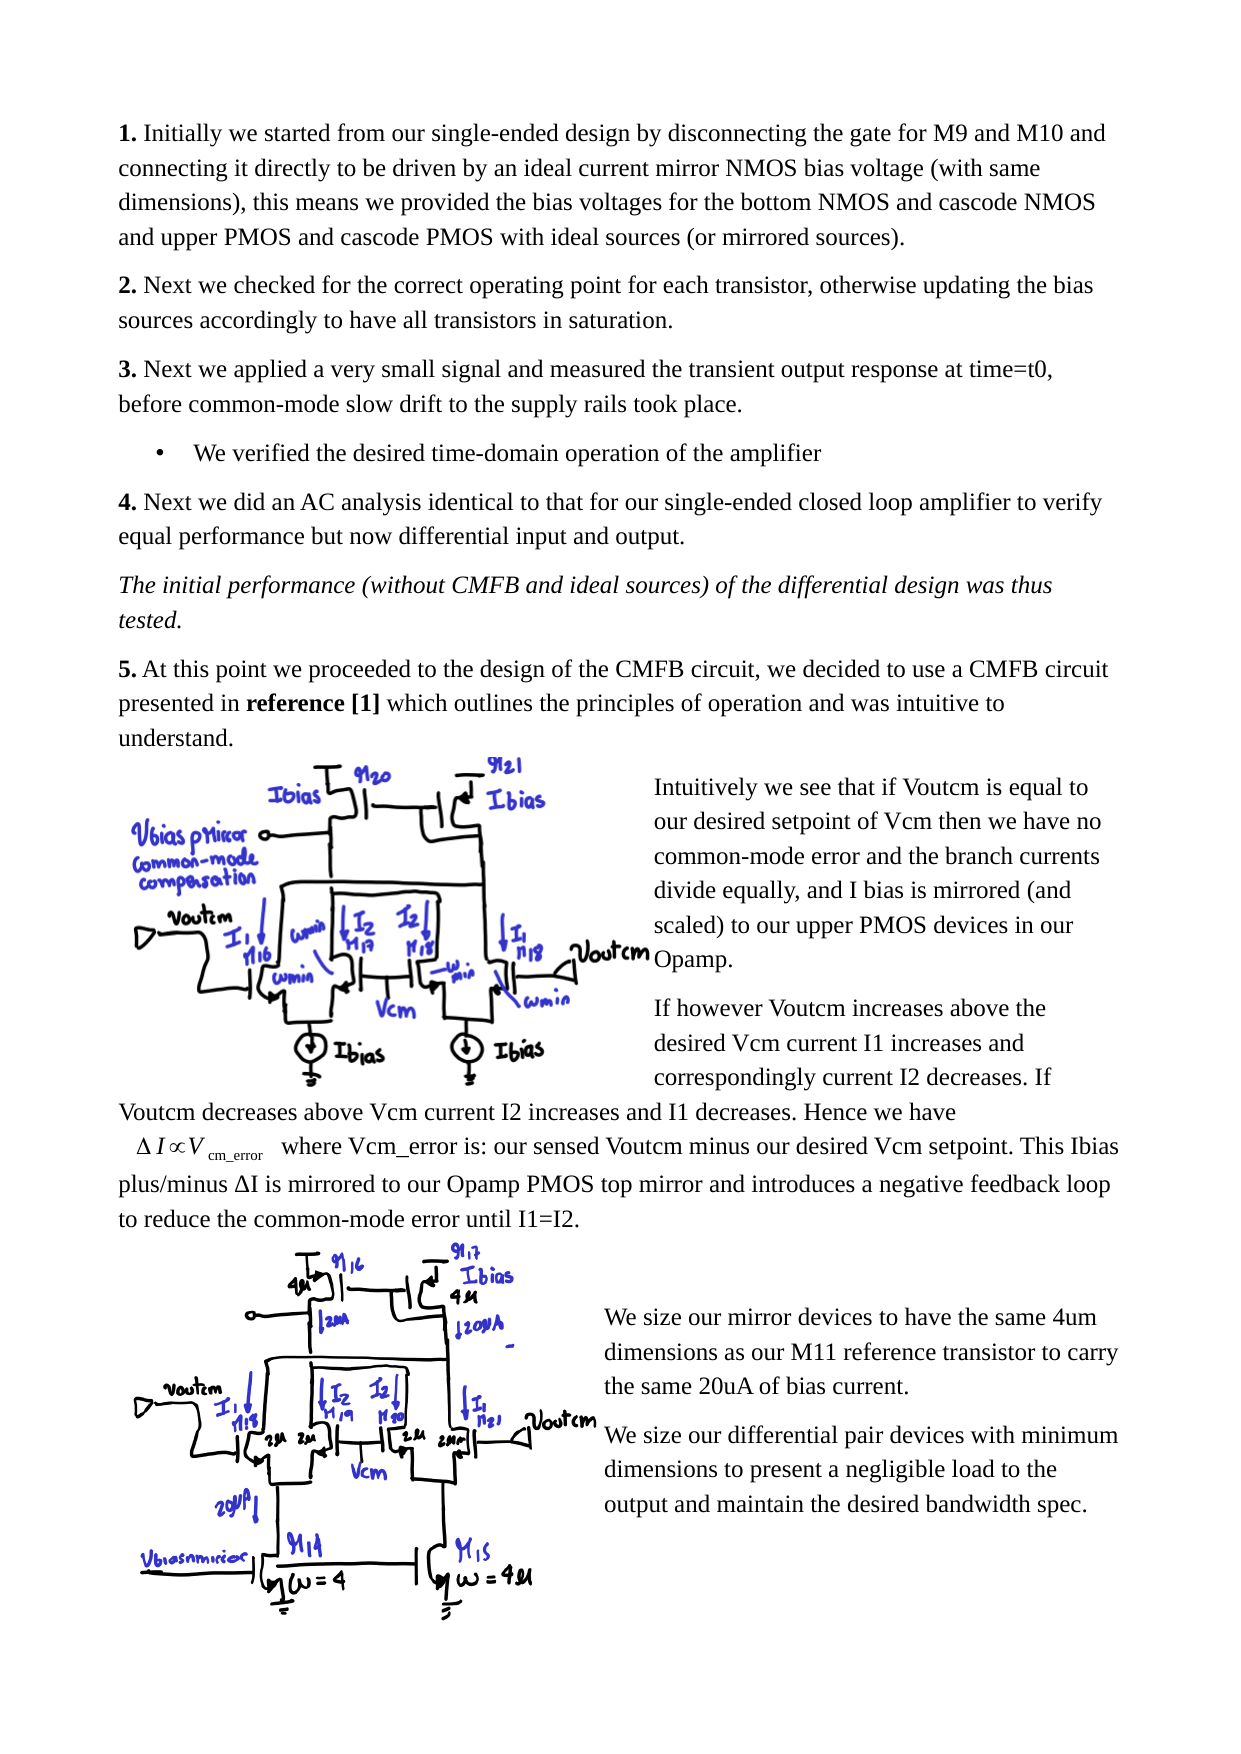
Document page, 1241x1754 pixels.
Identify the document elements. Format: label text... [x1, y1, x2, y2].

text 3. Next we applied a very small signal and measured the transient output response at time=t0, before common-mode slow drift to the supply rails took place. [118, 354, 1122, 417]
text Intuitively we see that if Voutcm is equal to our desired setpoint of Vcm then we have no common-mode error and the branch currents divide equally, and I bias is mirrored (and scaled) to our upper PMOS devices in our Opamp. [654, 772, 1122, 973]
text 4. Next we did an AC analysis identical to that for our single-ended closed loop amplifier to verify equal performance but now differential input and output. [118, 487, 1122, 550]
text The initial performance (without CMFB and ideal sources) of the differential design was thus tested. [118, 570, 1122, 633]
text We size our differential pair devices with minimum dimensions to present a negligible load to the output and maintain the desired bandwidth spec. [604, 1420, 1122, 1518]
text 5. At this point we proceeded to the design of the CMFB circuit, we decided to use a CMFB circuit presented in reference [1] which outlines the principles of operation and was intuitive to understand. [118, 654, 1122, 752]
text If however Voutcm increases above the desired Vcm current I1 increases and correspondingly current I2 decreases. If Voutcm decreases above Vcm current I2 increases and I1 decreases. Hence we have where Vcm_error is: our sensed Voutcm minus our desired Vcm setpoint. This Ibias plus/minus ΔI is mirrored to our Opamp PMOS top mirror and introduces a negative feedback loop to reduce the common-mode error until I1=I2. [118, 993, 1122, 1233]
text We size our mirror devices to have the same 4um dimensions as our M11 reference transistor to carry the same 20uA of bias current. [604, 1302, 1122, 1400]
text 1. Initially we started from our single-ended design by disconnecting the gate for M9 and M10 and connecting it directly to be driven by an ideal current mirror NMOS bias voltage (with same dimensions), this means we provided the bias voltages for the bottom NMOS and cascode NMOS and upper PMOS and cascode PMOS with ideal sources (or mirrored sources). [118, 118, 1122, 250]
list We verified the desired time-domain operation of the amplifier [156, 438, 1122, 466]
picture [118, 1238, 604, 1624]
picture [123, 757, 654, 1091]
text 2. Next we checked for the correct operating point for each transistor, otherwise updating the bias sources accordingly to have all transistors in saturation. [118, 271, 1122, 334]
